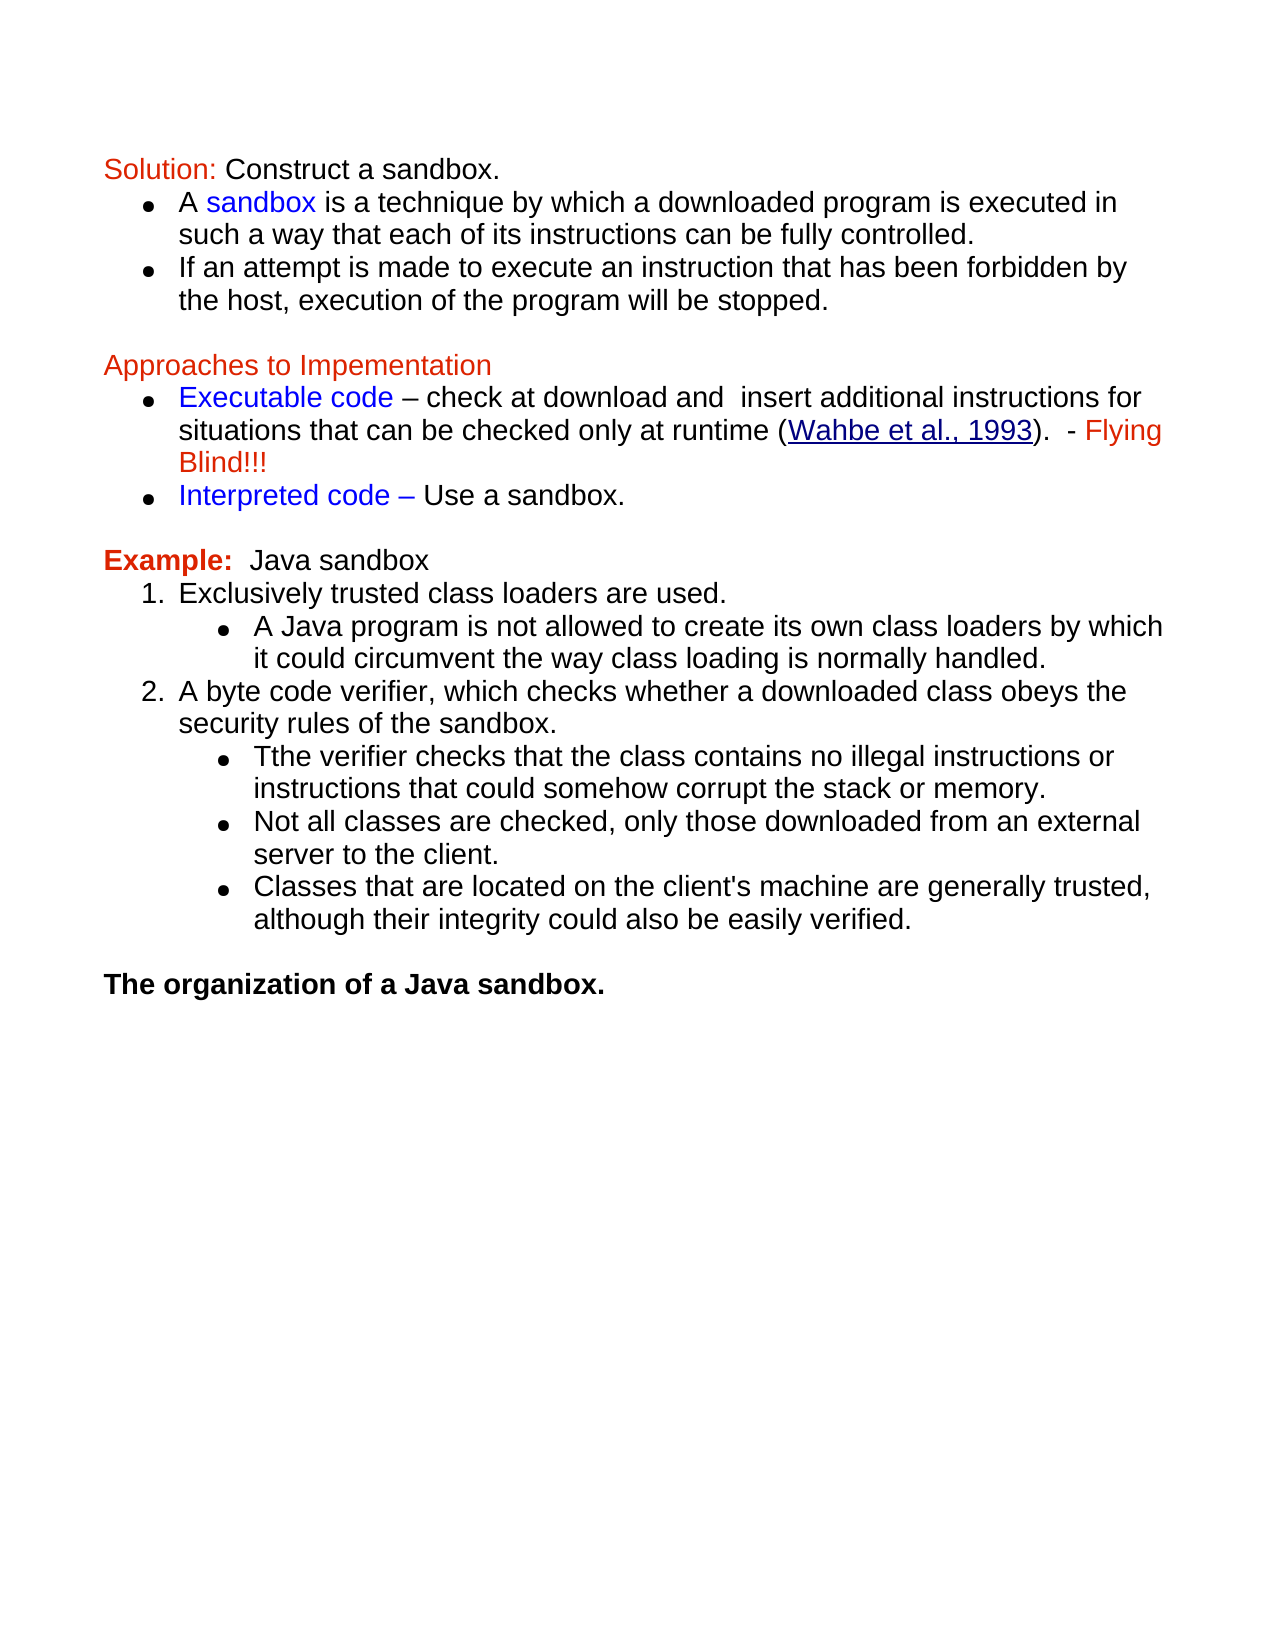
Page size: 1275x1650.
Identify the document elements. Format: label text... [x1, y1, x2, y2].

list Executable code – check at download and insert additional instructions for situations that can be checked only at runtime (Wahbe et al., 1993). - Flying Blind!!! [141, 381, 1172, 479]
list Not all classes are checked, only those downloaded from an external server to the client. [216, 805, 1172, 870]
list A Java program is not allowed to create its own class loaders by which it could circumvent the way class loading is normally handled. [216, 609, 1172, 675]
text Solution: Construct a sandbox. [103, 153, 1172, 186]
text The organization of a Java sandbox. [103, 968, 1172, 1001]
list A byte code verifier, which checks whether a downloaded class obeys the security rules of the sandbox. [141, 675, 1172, 740]
list Interpreted code – Use a sandbox. [141, 479, 1172, 512]
list Exclusively trusted class loaders are used. [141, 577, 1172, 609]
list Classes that are located on the client's machine are generally trusted, although their integrity could also be easily verified. [216, 870, 1172, 936]
list A sandbox is a technique by which a downloaded program is executed in such a way that each of its instructions can be fully controlled. [141, 186, 1172, 251]
list Tthe verifier checks that the class contains no illegal instructions or instructions that could somehow corrupt the stack or memory. [216, 740, 1172, 805]
text Approaches to Impementation [103, 349, 1172, 381]
list If an attempt is made to execute an instruction that has been forbidden by the host, execution of the program will be stopped. [141, 251, 1172, 316]
text Example: Java sandbox [103, 544, 1172, 577]
